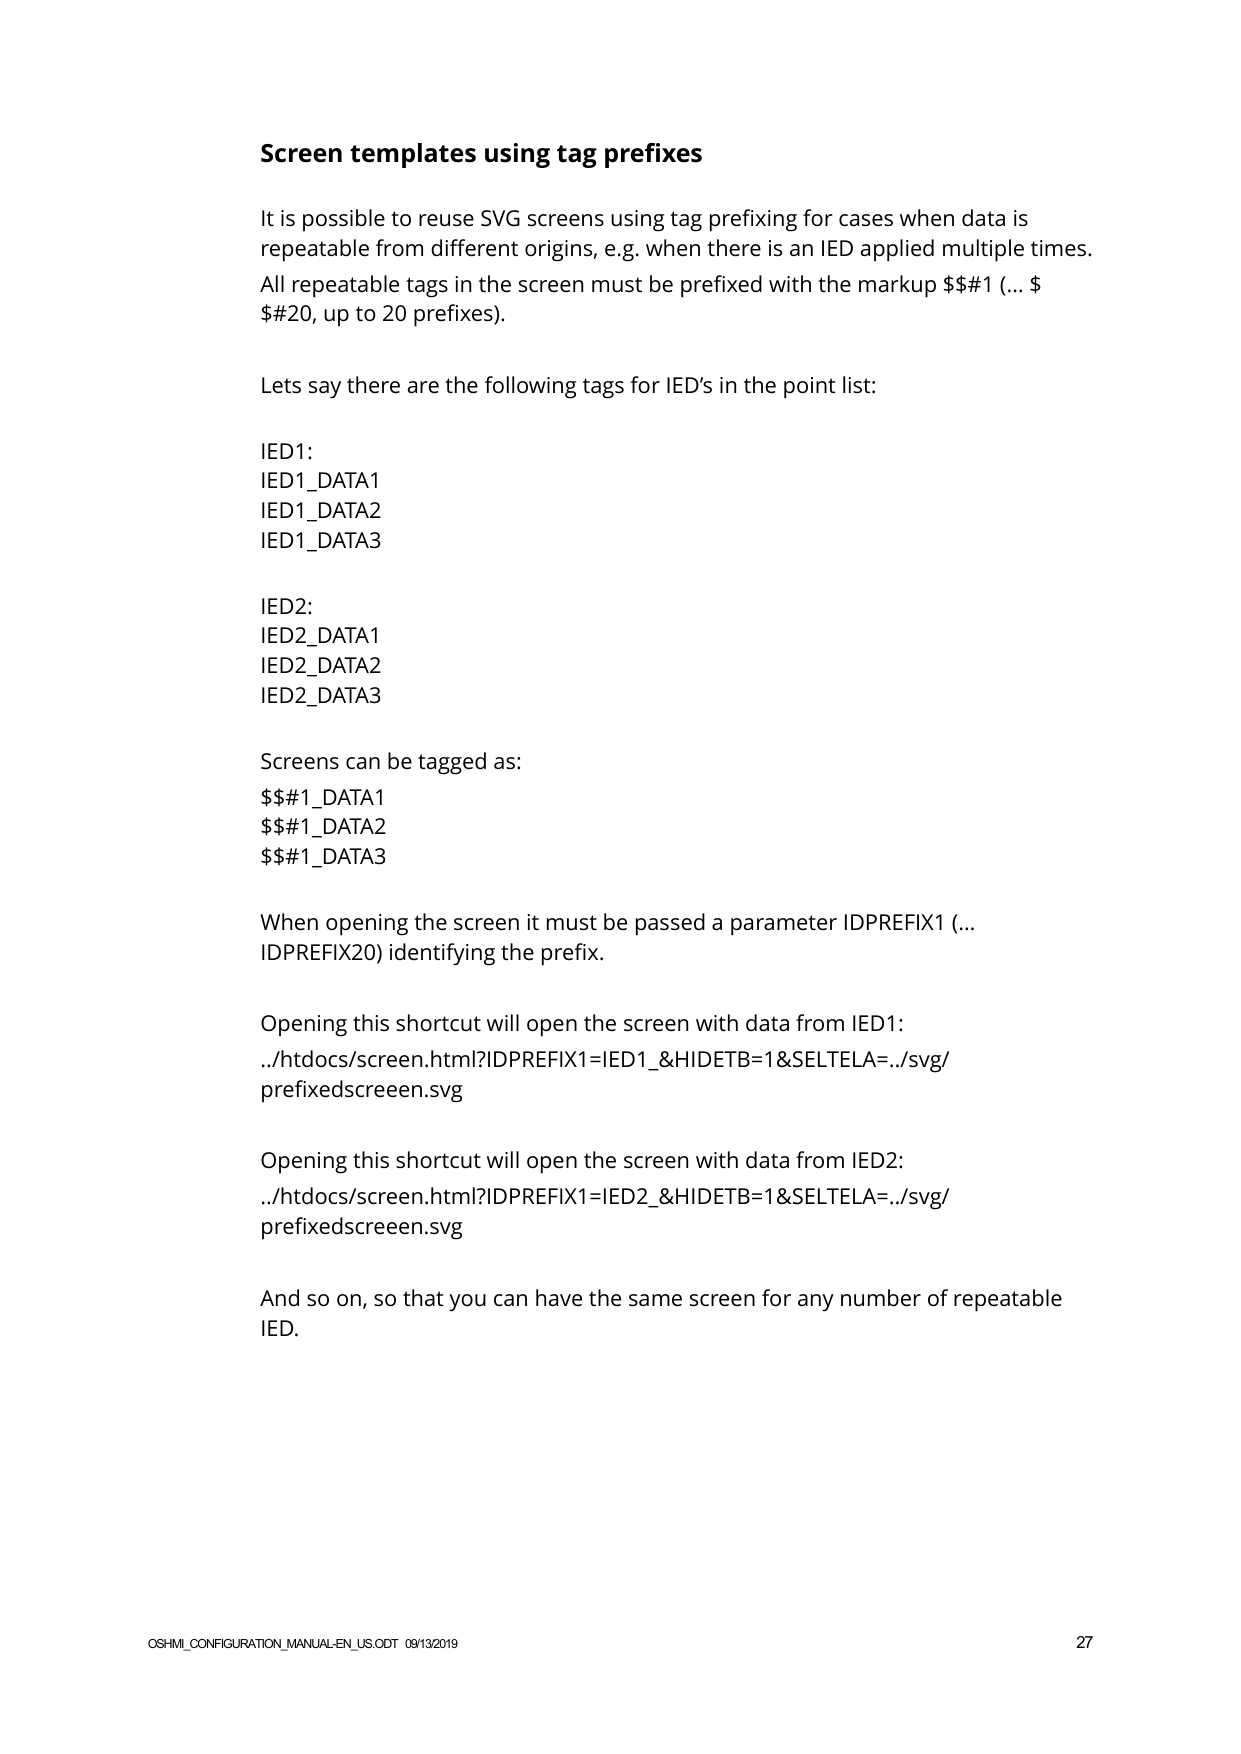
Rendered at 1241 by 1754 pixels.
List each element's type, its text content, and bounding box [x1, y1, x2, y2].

subtitle Screen templates using tag prefixes [260, 136, 1093, 170]
text It is possible to reuse SVG screens using tag prefixing for cases when data is repeatable from different origins, e.g. when there is an IED applied multiple times. [260, 203, 1093, 262]
text ../htdocs/screen.html?IDPREFIX1=IED1_&HIDETB=1&SELTELA=../svg/prefixedscreeen.svg [260, 1044, 1093, 1103]
text ../htdocs/screen.html?IDPREFIX1=IED2_&HIDETB=1&SELTELA=../svg/prefixedscreeen.svg [260, 1181, 1093, 1241]
text Opening this shortcut will open the screen with data from IED2: [260, 1145, 1093, 1175]
text When opening the screen it must be passed a parameter IDPREFIX1 (… IDPREFIX20) identifying the prefix. [260, 907, 1093, 966]
text And so on, so that you can have the same screen for any number of repeatable IED. [260, 1283, 1093, 1342]
text Screens can be tagged as: [260, 746, 1093, 775]
text $$#1_DATA1 $$#1_DATA2 $$#1_DATA3 [260, 781, 1093, 901]
text Opening this shortcut will open the screen with data from IED1: [260, 1008, 1093, 1038]
text IED2: IED2_DATA1 IED2_DATA2 IED2_DATA3 [260, 591, 1093, 739]
text Lets say there are the following tags for IED’s in the point list: [260, 370, 1093, 400]
text All repeatable tags in the screen must be prefixed with the markup $$#1 (… $$#20, up to 20 prefixes). [260, 268, 1093, 328]
text IED1: IED1_DATA1 IED1_DATA2 IED1_DATA3 [260, 406, 1093, 584]
